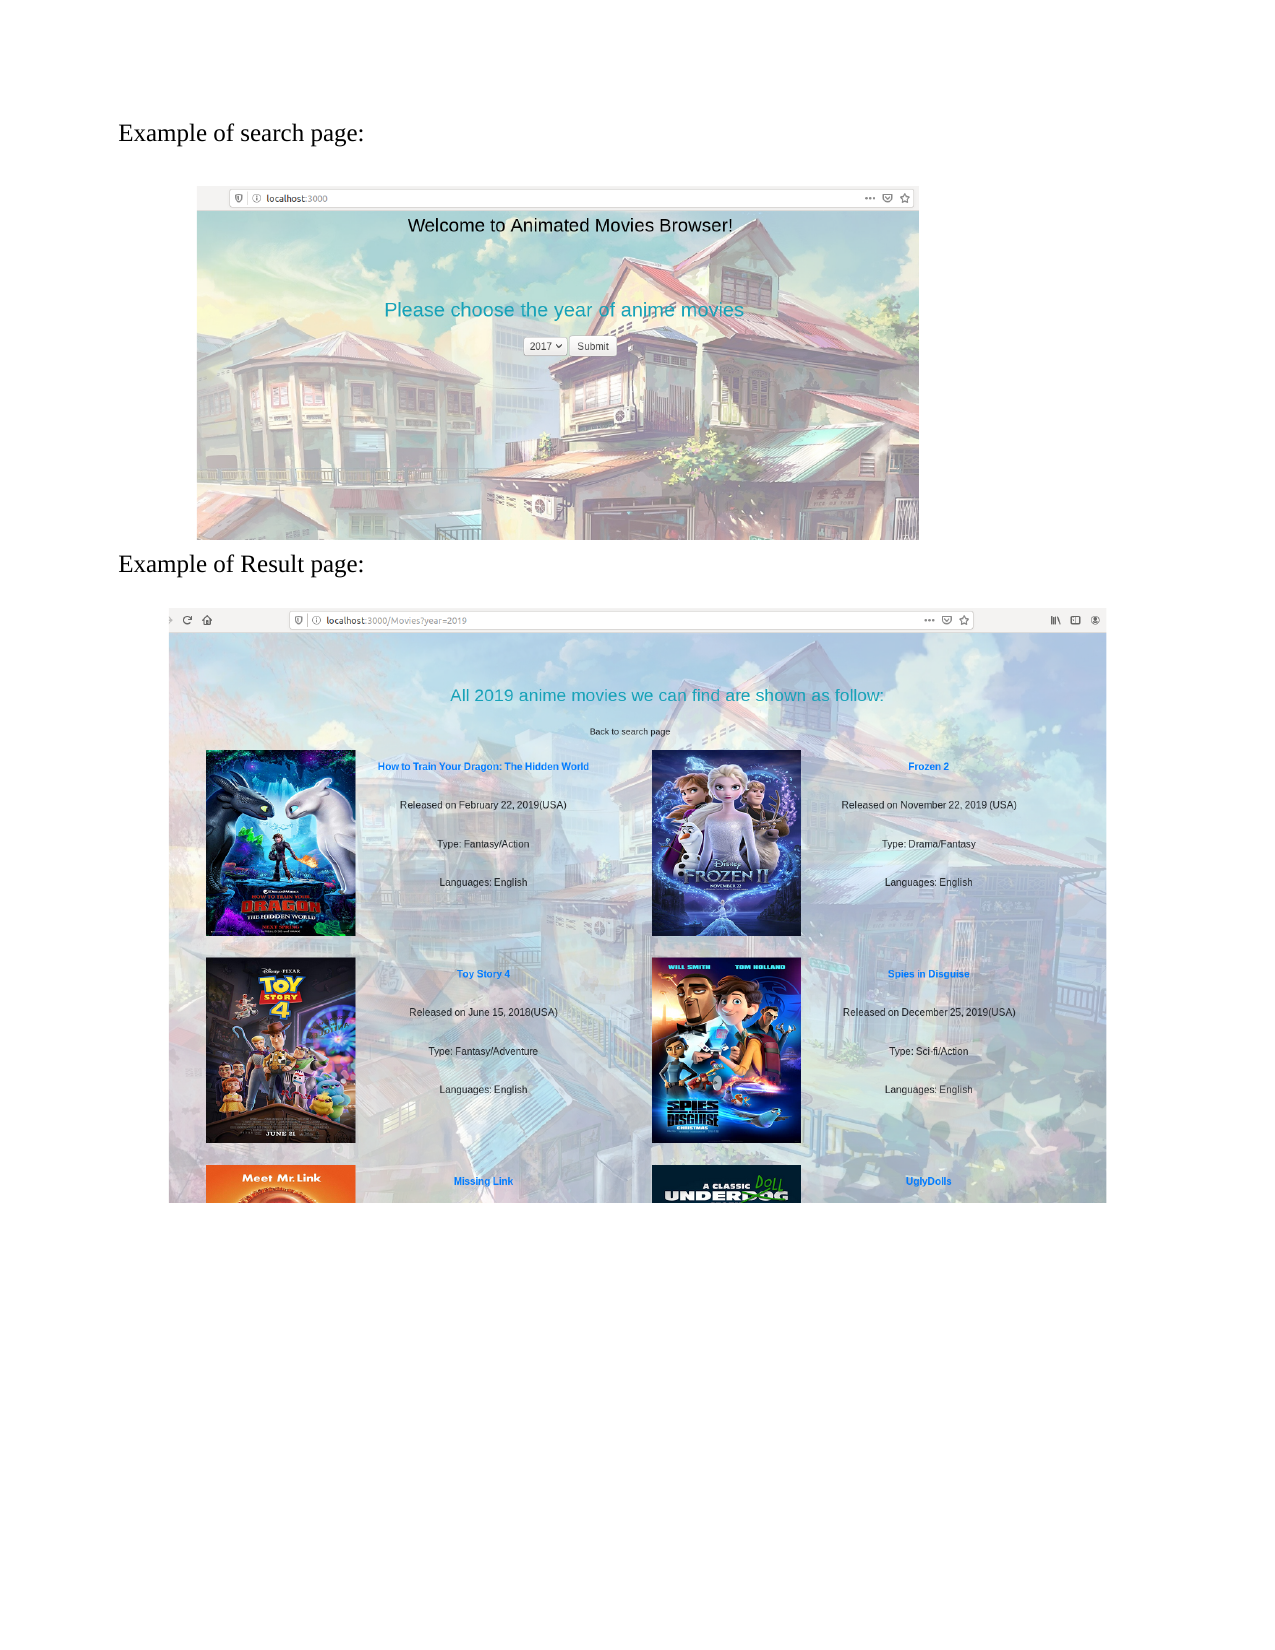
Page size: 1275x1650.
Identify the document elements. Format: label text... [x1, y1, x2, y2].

text Example of Result page: [118, 549, 1157, 578]
picture [168, 608, 1107, 1203]
text Example of search page: [118, 118, 1157, 147]
